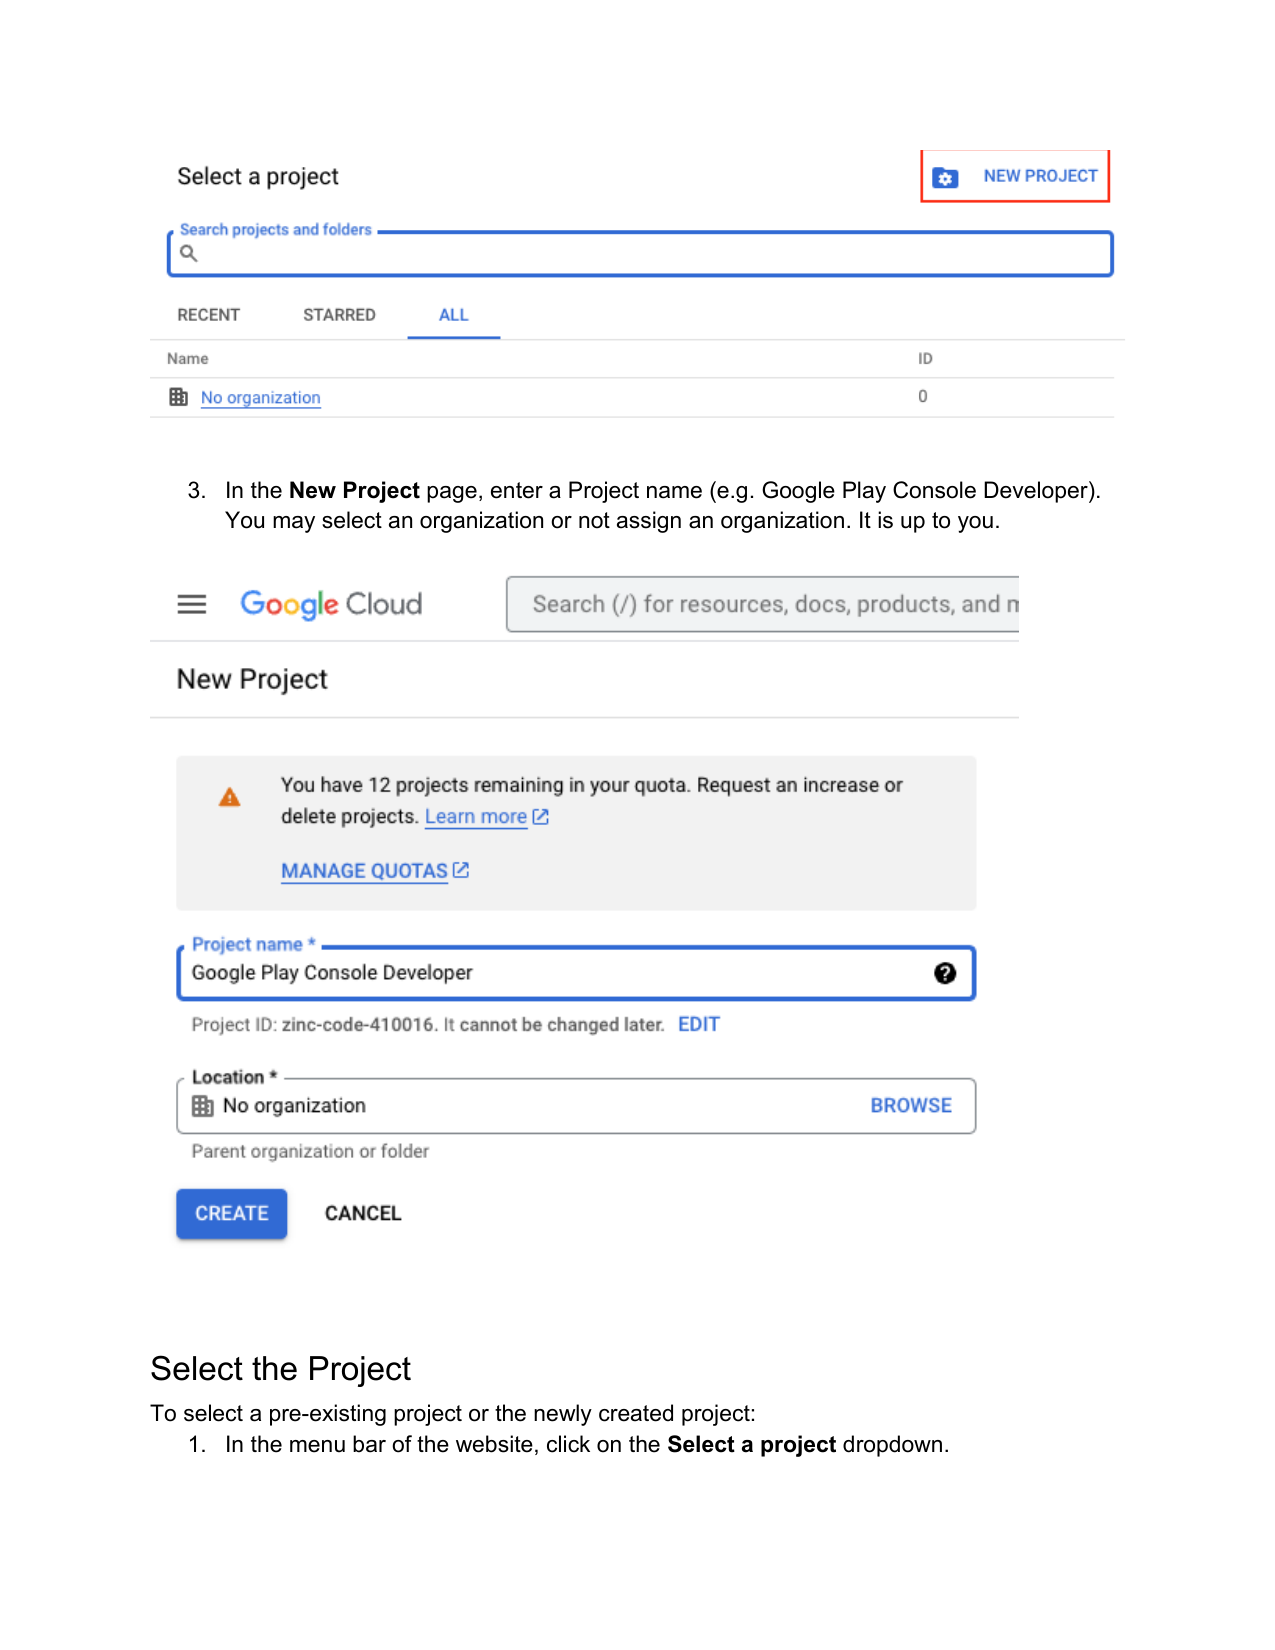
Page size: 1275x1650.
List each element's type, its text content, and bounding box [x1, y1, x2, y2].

picture [150, 150, 1125, 473]
subtitle Select the Project [150, 1349, 1125, 1388]
list In the menu bar of the website, click on the Select a project dropdown. [187, 1431, 1125, 1457]
picture [150, 567, 1019, 1308]
list In the New Project page, enter a Project name (e.g. Google Play Console Developer). You may select an organization or not assign an organization. It is up to you. [187, 477, 1125, 533]
text To select a pre-existing project or the newly created project: [150, 1400, 1125, 1427]
